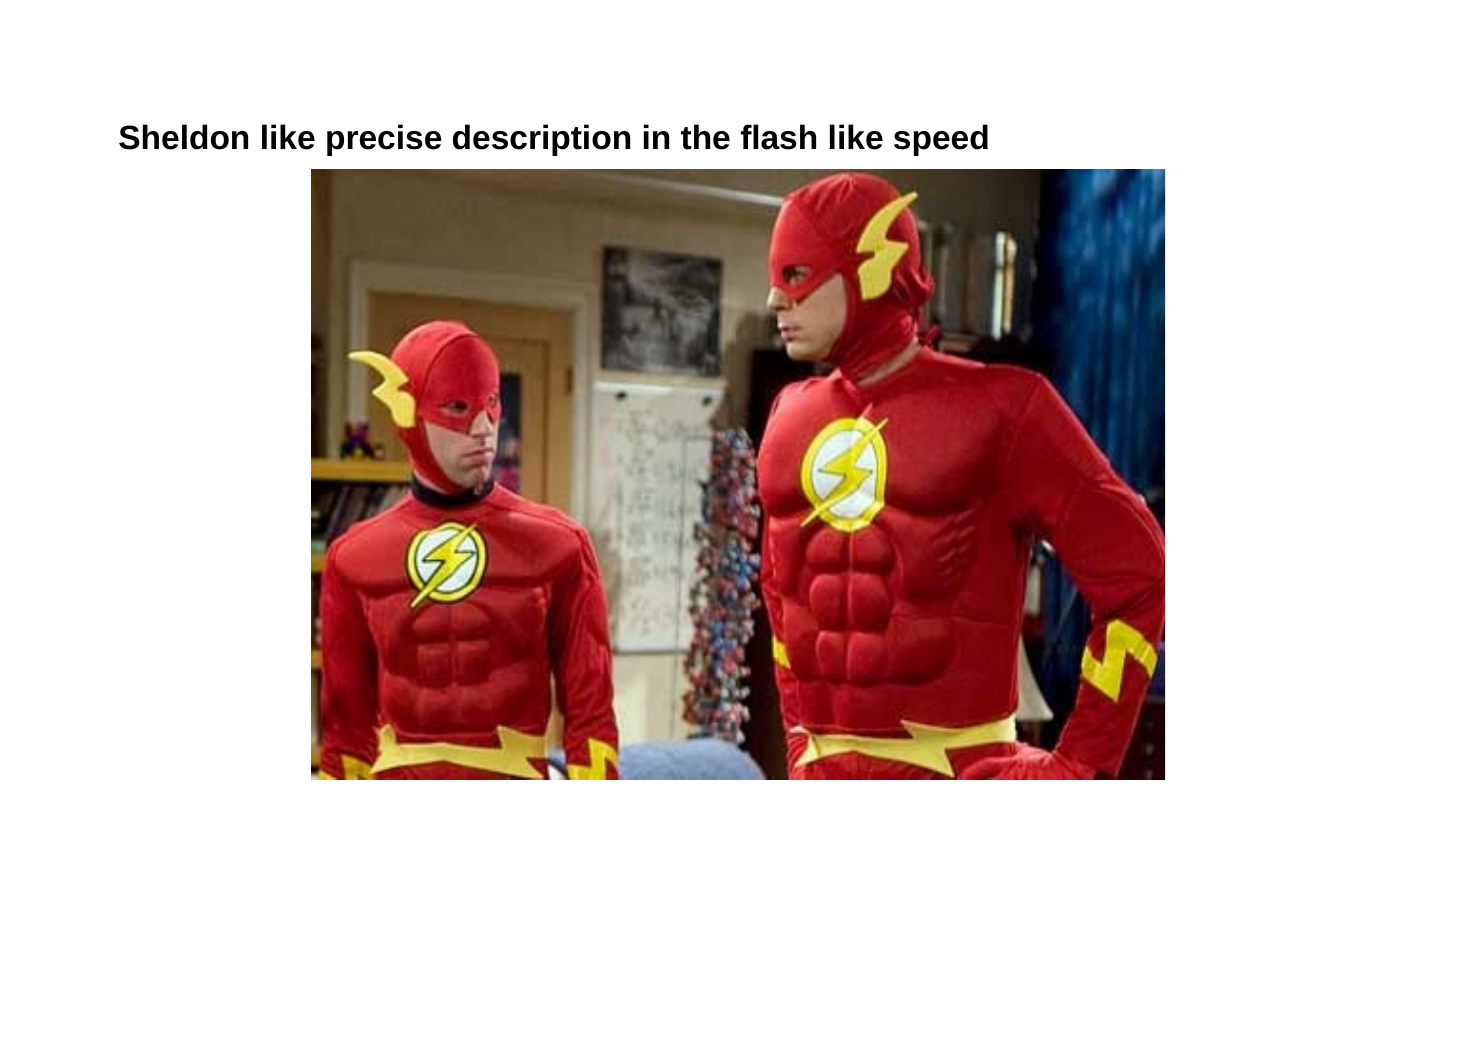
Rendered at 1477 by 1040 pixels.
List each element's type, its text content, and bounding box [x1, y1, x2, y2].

picture [311, 169, 1166, 780]
subtitle Sheldon like precise description in the flash like speed [118, 118, 1358, 157]
